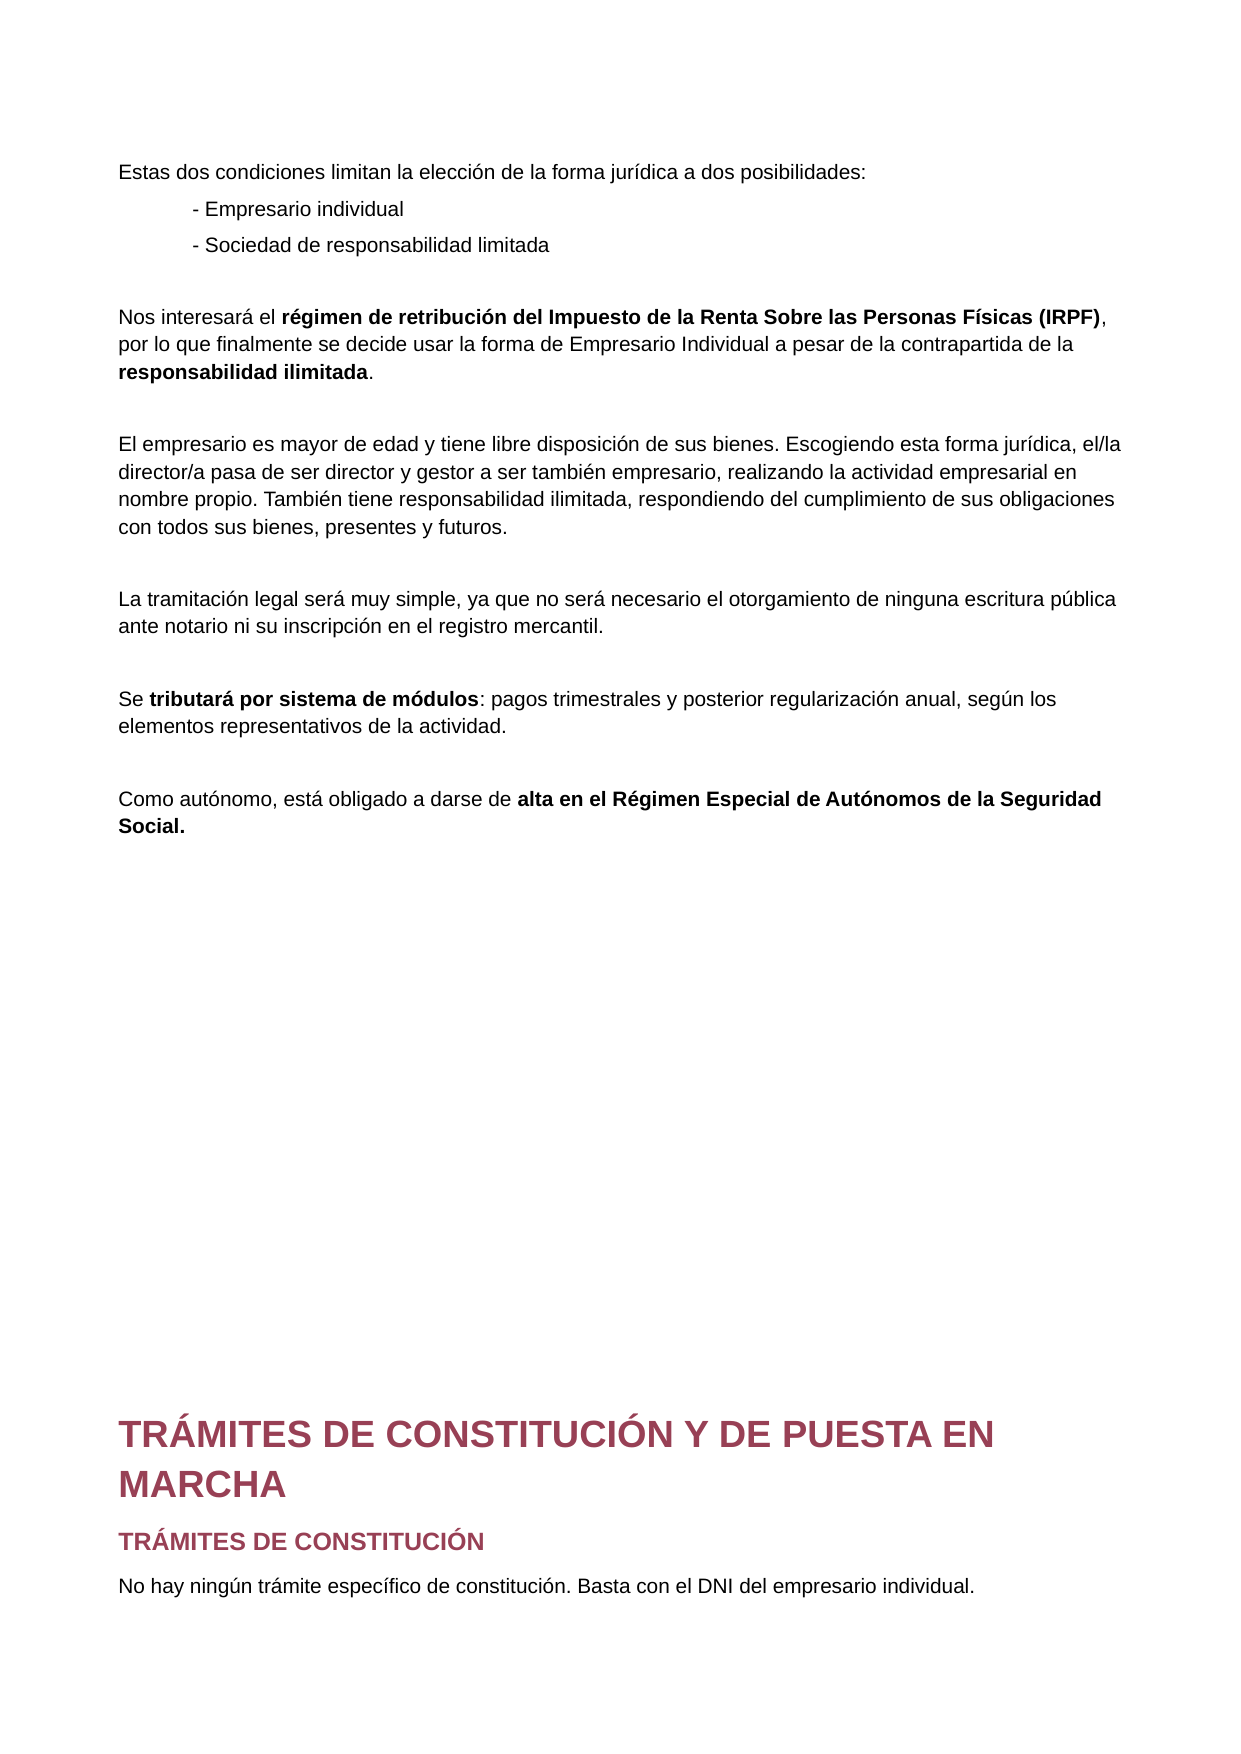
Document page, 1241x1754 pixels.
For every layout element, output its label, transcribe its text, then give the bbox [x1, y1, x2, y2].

text Como autónomo, está obligado a darse de alta en el Régimen Especial de Autónomos de la Seguridad Social. [118, 786, 1122, 838]
text Estas dos condiciones limitan la elección de la forma jurídica a dos posibilidades: [118, 160, 1122, 184]
text Nos interesará el régimen de retribución del Impuesto de la Renta Sobre las Personas Físicas (IRPF), por lo que finalmente se decide usar la forma de Empresario Individual a pesar de la contrapartida de la responsabilidad ilimitada. [118, 305, 1122, 384]
text TRÁMITES DE CONSTITUCIÓN [118, 1526, 1122, 1555]
text La tramitación legal será muy simple, ya que no será necesario el otorgamiento de ninguna escritura pública ante notario ni su inscripción en el registro mercantil. [118, 587, 1122, 638]
text - Sociedad de responsabilidad limitada [118, 232, 1122, 256]
text - Empresario individual [118, 196, 1122, 220]
text Se tributará por sistema de módulos: pagos trimestrales y posterior regularización anual, según los elementos representativos de la actividad. [118, 687, 1122, 738]
text TRÁMITES DE CONSTITUCIÓN Y DE PUESTA EN MARCHA [118, 1412, 1122, 1505]
text El empresario es mayor de edad y tiene libre disposición de sus bienes. Escogiendo esta forma jurídica, el/la director/a pasa de ser director y gestor a ser también empresario, realizando la actividad empresarial en nombre propio. También tiene responsabilidad ilimitada, respondiendo del cumplimiento de sus obligaciones con todos sus bienes, presentes y futuros. [118, 432, 1122, 538]
text No hay ningún trámite específico de constitución. Basta con el DNI del empresario individual. [118, 1574, 1122, 1598]
